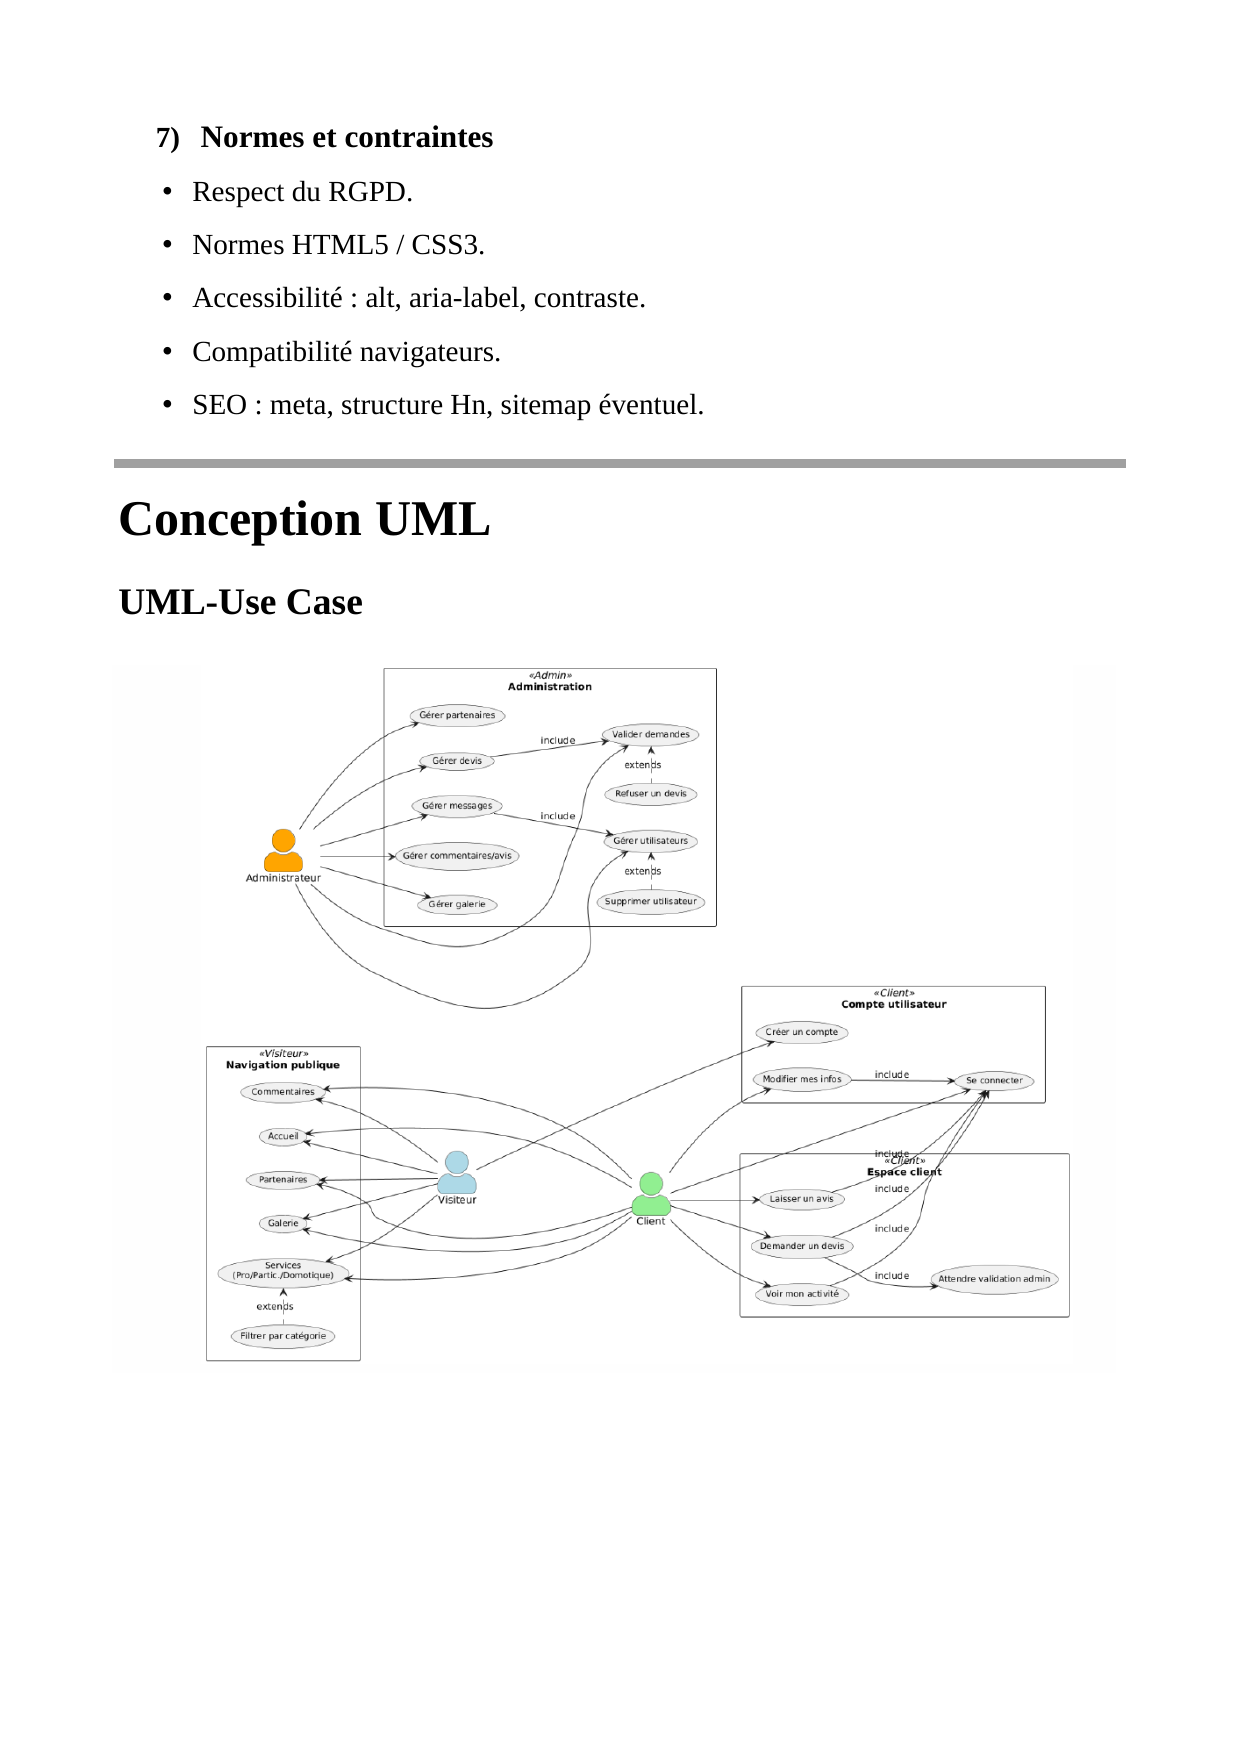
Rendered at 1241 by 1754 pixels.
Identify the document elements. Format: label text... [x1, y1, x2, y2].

list Compatibilité navigateurs. [162, 334, 1122, 367]
list Accessibilité : alt, aria-label, contraste. [162, 280, 1122, 314]
picture [111, 665, 1116, 1373]
list Normes HTML5 / CSS3. [162, 227, 1122, 261]
subtitle Conception UML [118, 488, 1122, 546]
subtitle UML-Use Case [118, 579, 1122, 622]
subtitle Normes et contraintes [156, 118, 1122, 154]
list Respect du RGPD. [162, 174, 1122, 208]
list SEO : meta, structure Hn, sitemap éventuel. [162, 387, 1122, 421]
